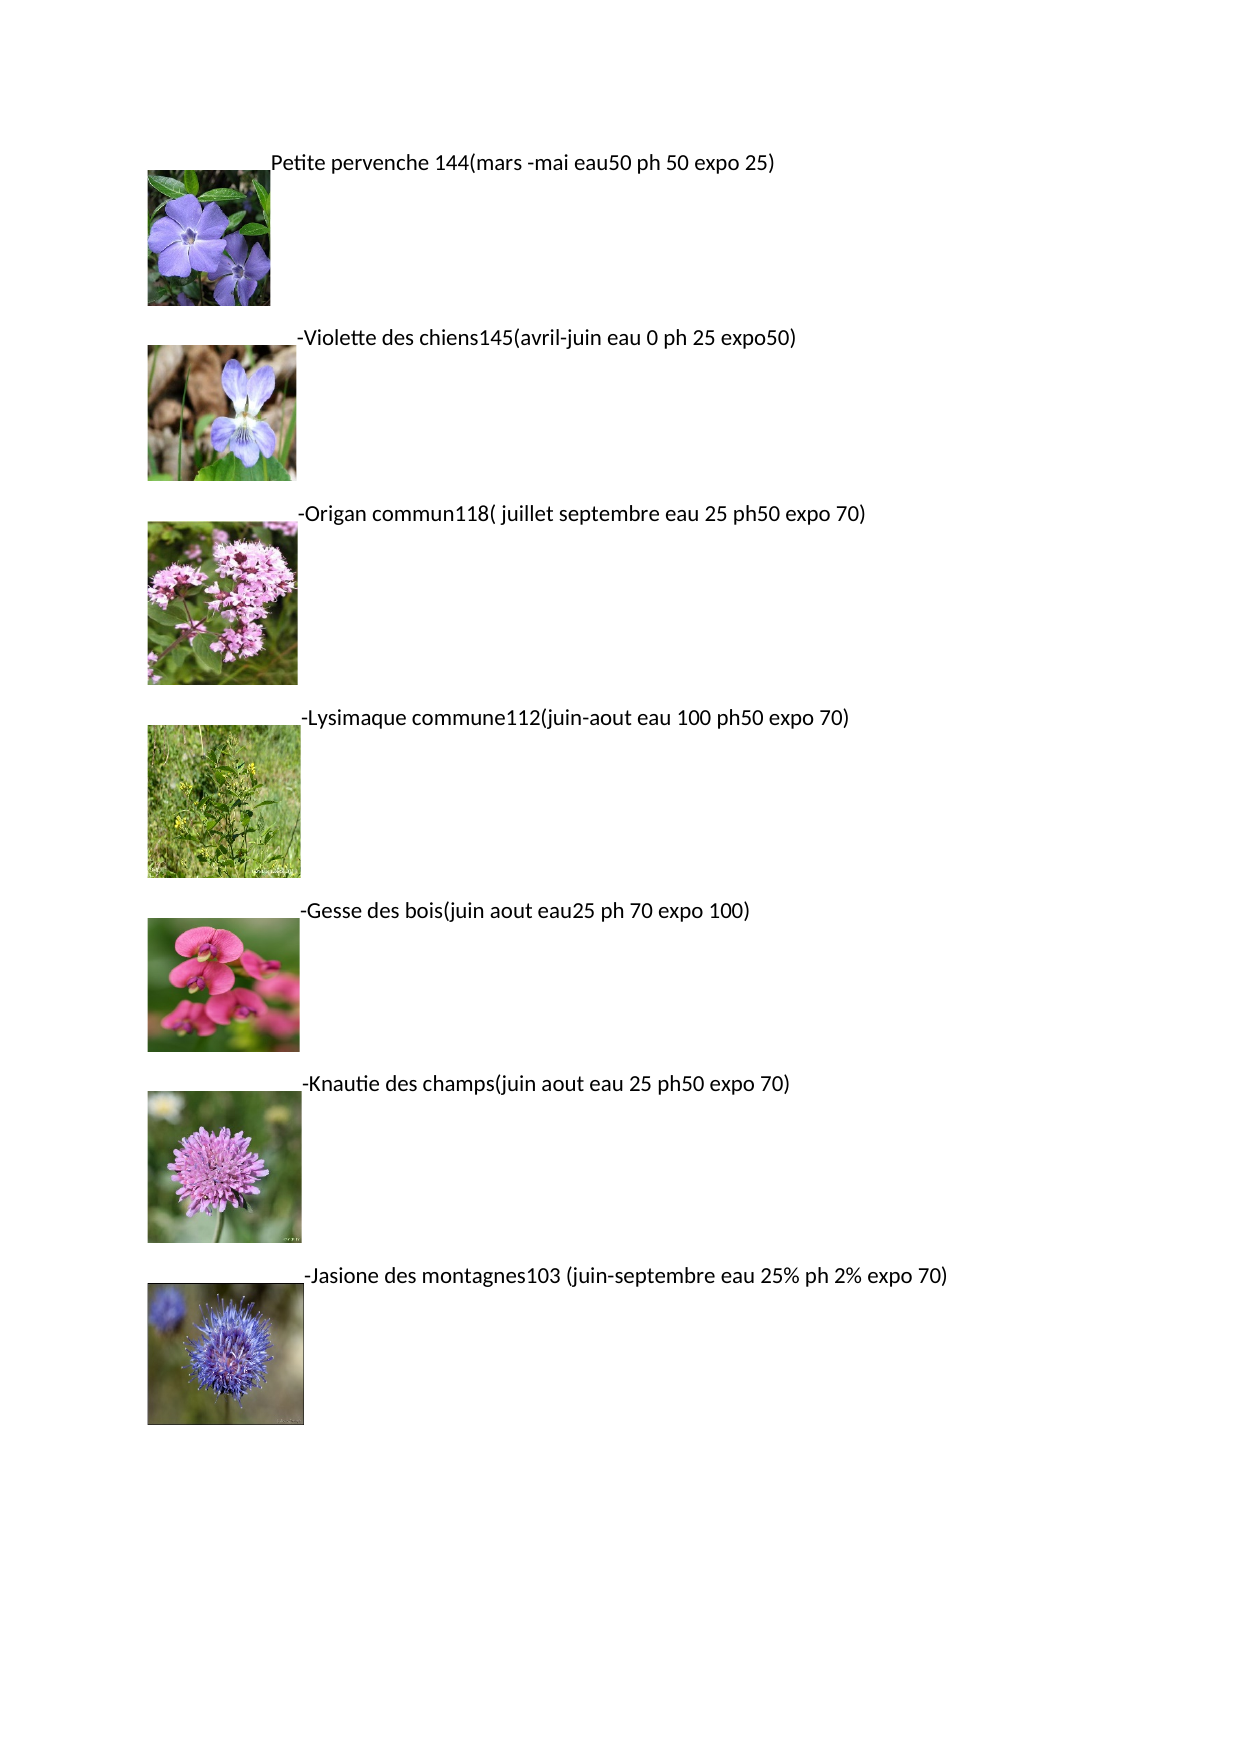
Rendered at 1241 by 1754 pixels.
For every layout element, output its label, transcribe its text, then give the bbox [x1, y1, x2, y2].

text -Lysimaque commune112(juin-aout eau 100 ph50 expo 70) [148, 703, 1093, 878]
text -Knautie des champs(juin aout eau 25 ph50 expo 70) [148, 1069, 1093, 1243]
text -Origan commun118( juillet septembre eau 25 ph50 expo 70) [148, 499, 1093, 685]
text -Violette des chiens145(avril-juin eau 0 ph 25 expo50) [148, 323, 1093, 481]
text -Gesse des bois(juin aout eau25 ph 70 expo 100) [148, 896, 1093, 1051]
text -Jasione des montagnes103 (juin-septembre eau 25% ph 2% expo 70) [148, 1261, 1093, 1425]
text Petite pervenche 144(mars -mai eau50 ph 50 expo 25) [148, 148, 1093, 305]
